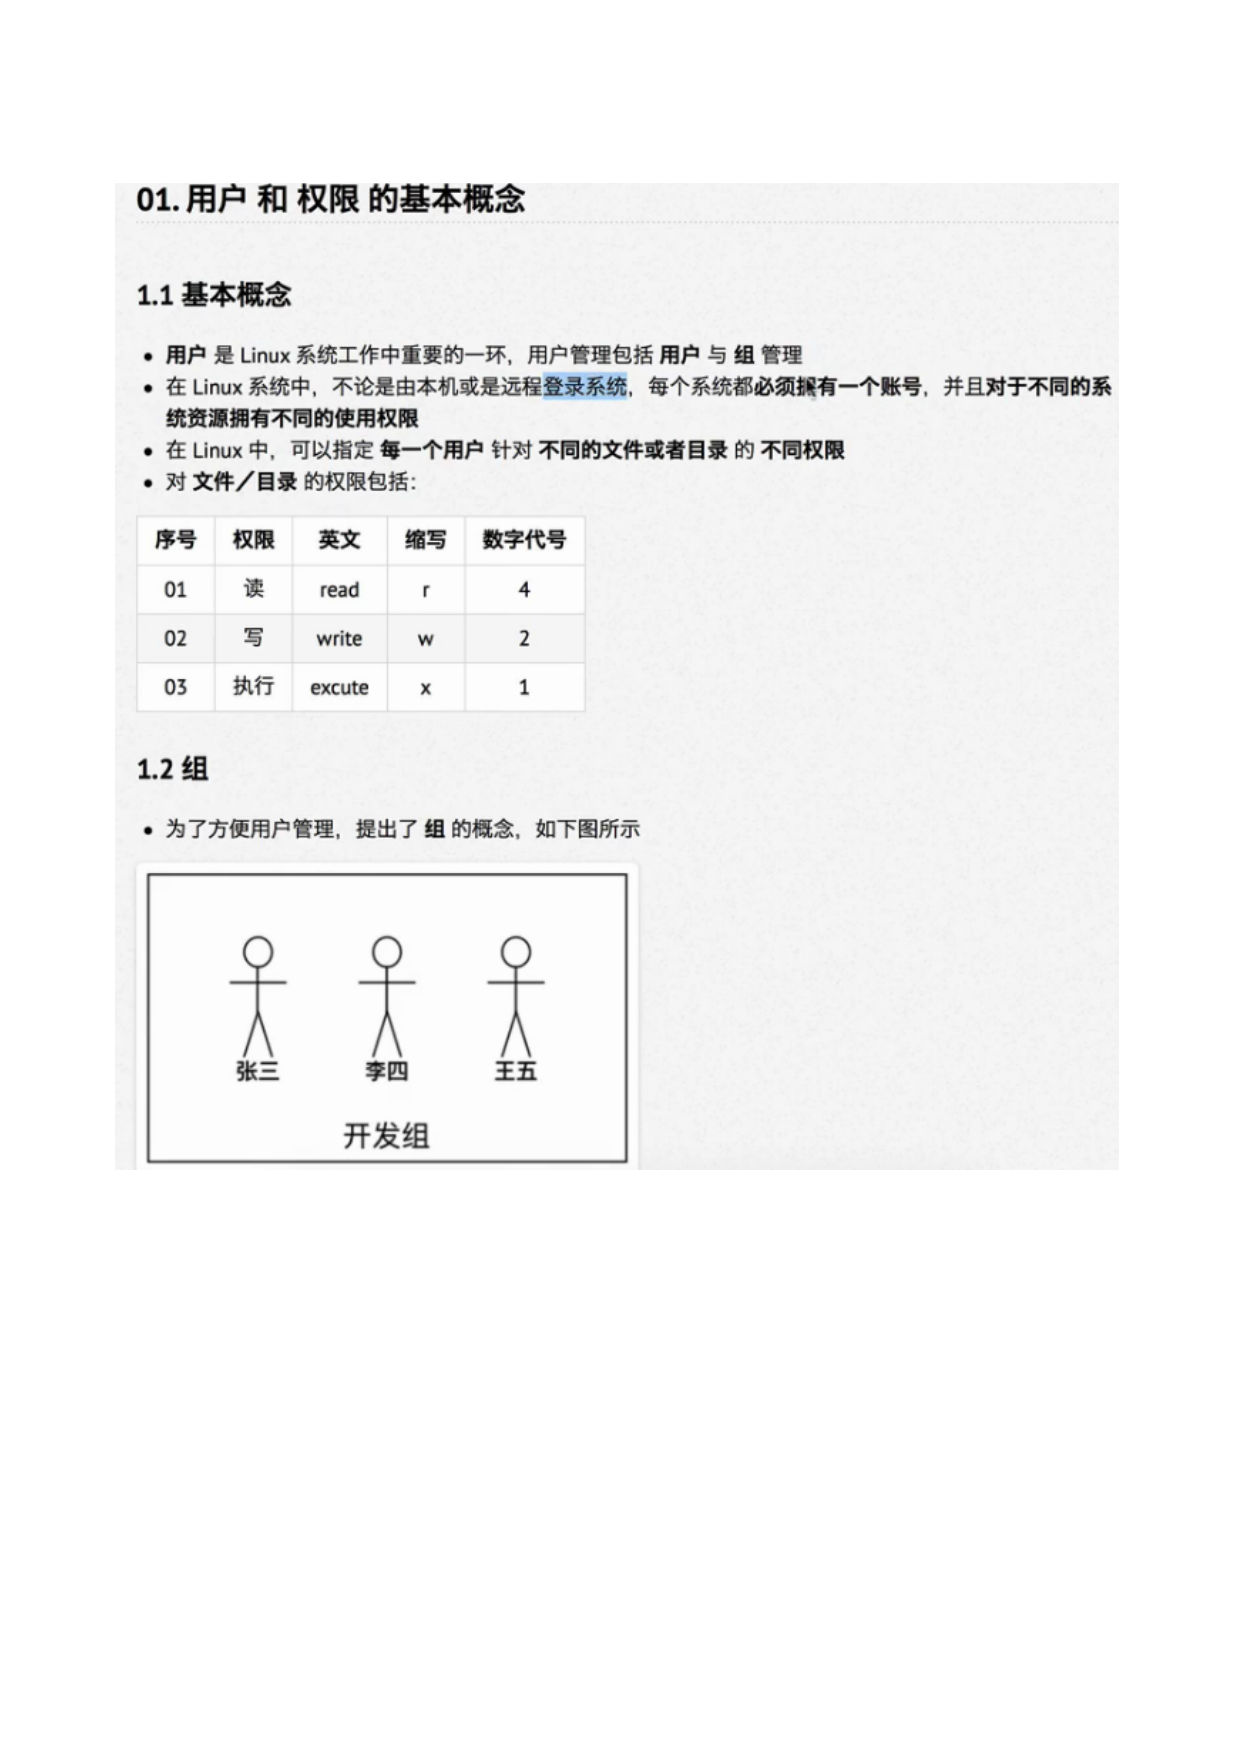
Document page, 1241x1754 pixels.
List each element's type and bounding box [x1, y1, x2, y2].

picture [115, 183, 1119, 1170]
